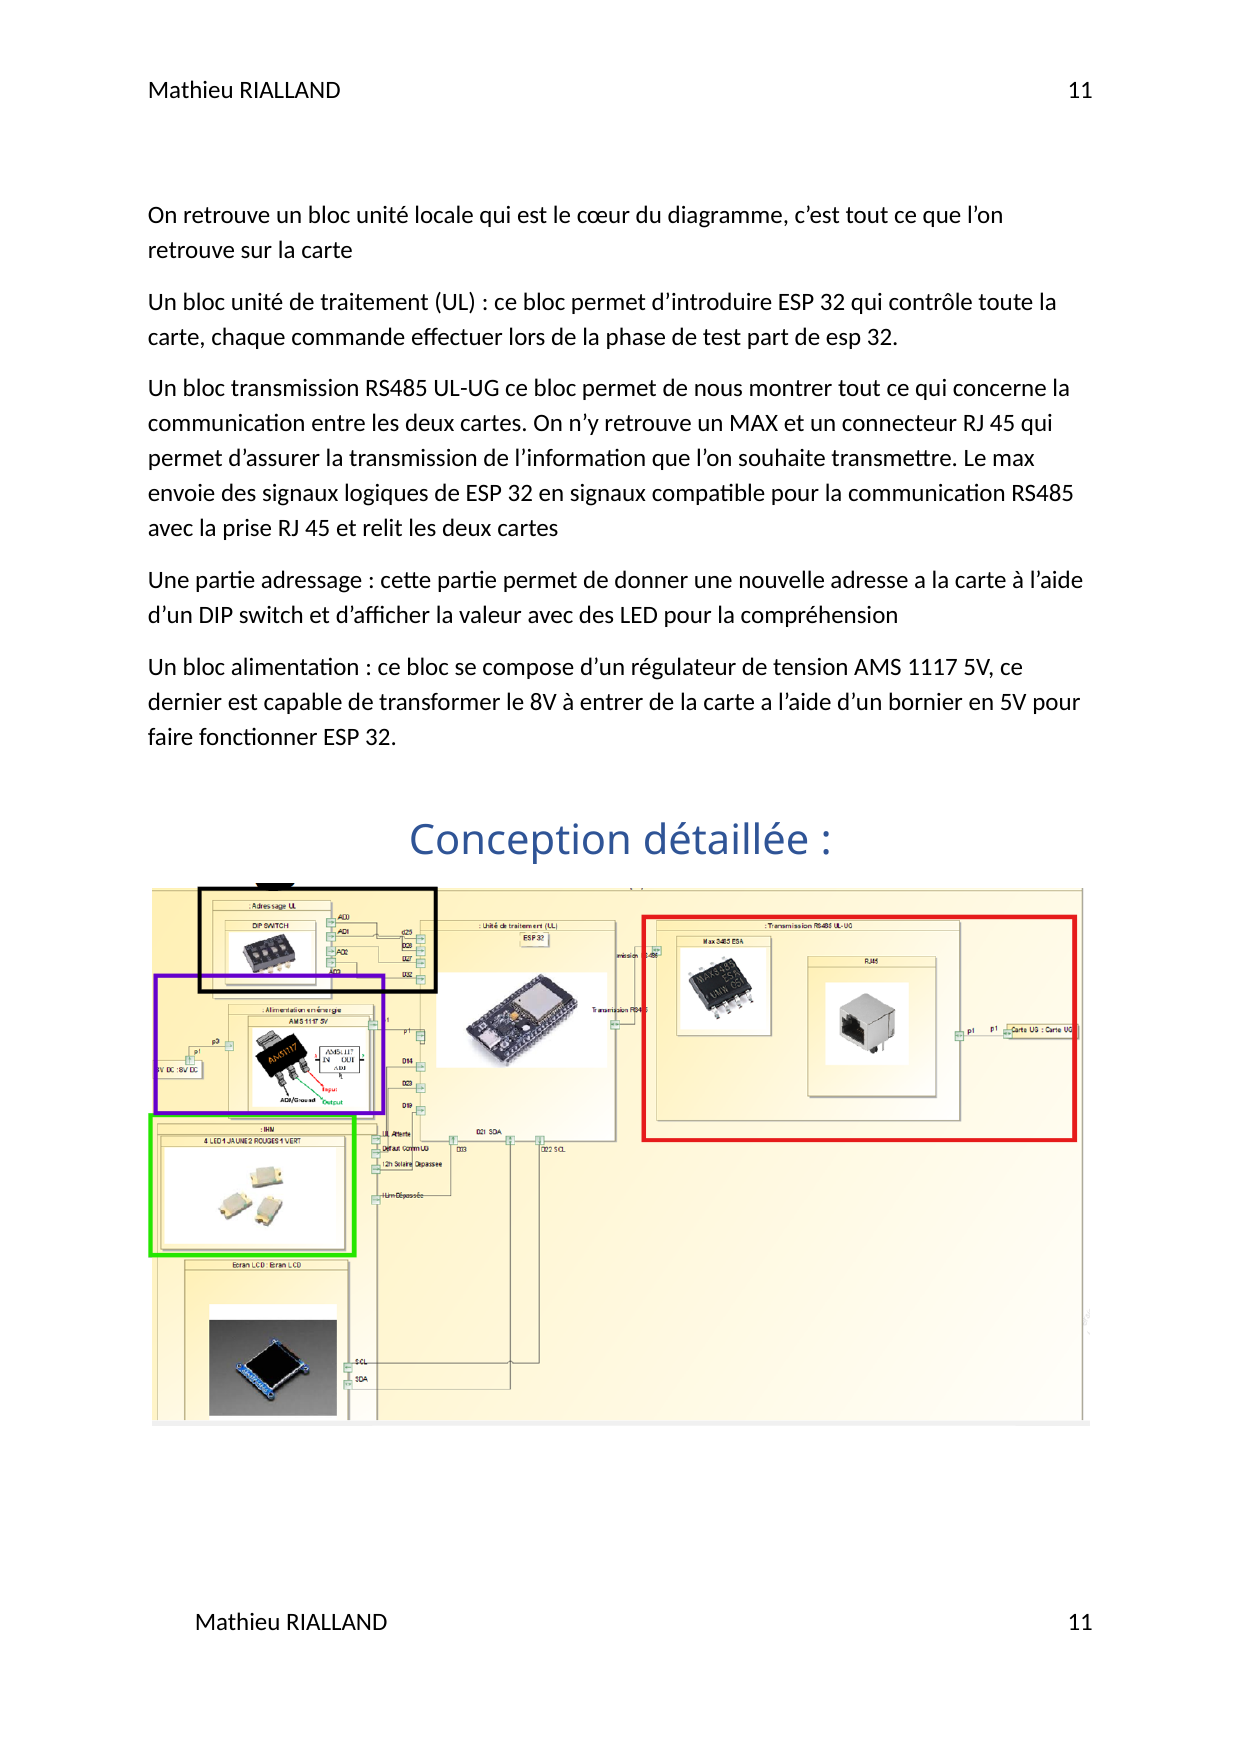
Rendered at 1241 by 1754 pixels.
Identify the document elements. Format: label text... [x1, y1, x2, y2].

text Un bloc alimentation : ce bloc se compose d’un régulateur de tension AMS 1117 5V, ce dernier est capable de transformer le 8V à entrer de la carte a l’aide d’un bornier en 5V pour faire fonctionner ESP 32. [148, 651, 1093, 751]
text Un bloc unité de traitement (UL) : ce bloc permet d’introduire ESP 32 qui contrôle toute la carte, chaque commande effectuer lors de la phase de test part de esp 32. [148, 286, 1093, 351]
text Une partie adressage : cette partie permet de donner une nouvelle adresse a la carte à l’aide d’un DIP switch et d’afficher la valeur avec des LED pour la compréhension [148, 564, 1093, 630]
text On retrouve un bloc unité locale qui est le cœur du diagramme, c’est tout ce que l’on retrouve sur la carte [148, 199, 1093, 265]
text Un bloc transmission RS485 UL-UG ce bloc permet de nous montrer tout ce qui concerne la communication entre les deux cartes. On n’y retrouve un MAX et un connecteur RJ 45 qui permet d’assurer la transmission de l’information que l’on souhaite transmettre. Le max envoie des signaux logiques de ESP 32 en signaux compatible pour la communication RS485 avec la prise RJ 45 et relit les deux cartes [148, 373, 1093, 543]
subtitle Conception détaillée : [148, 810, 1093, 867]
